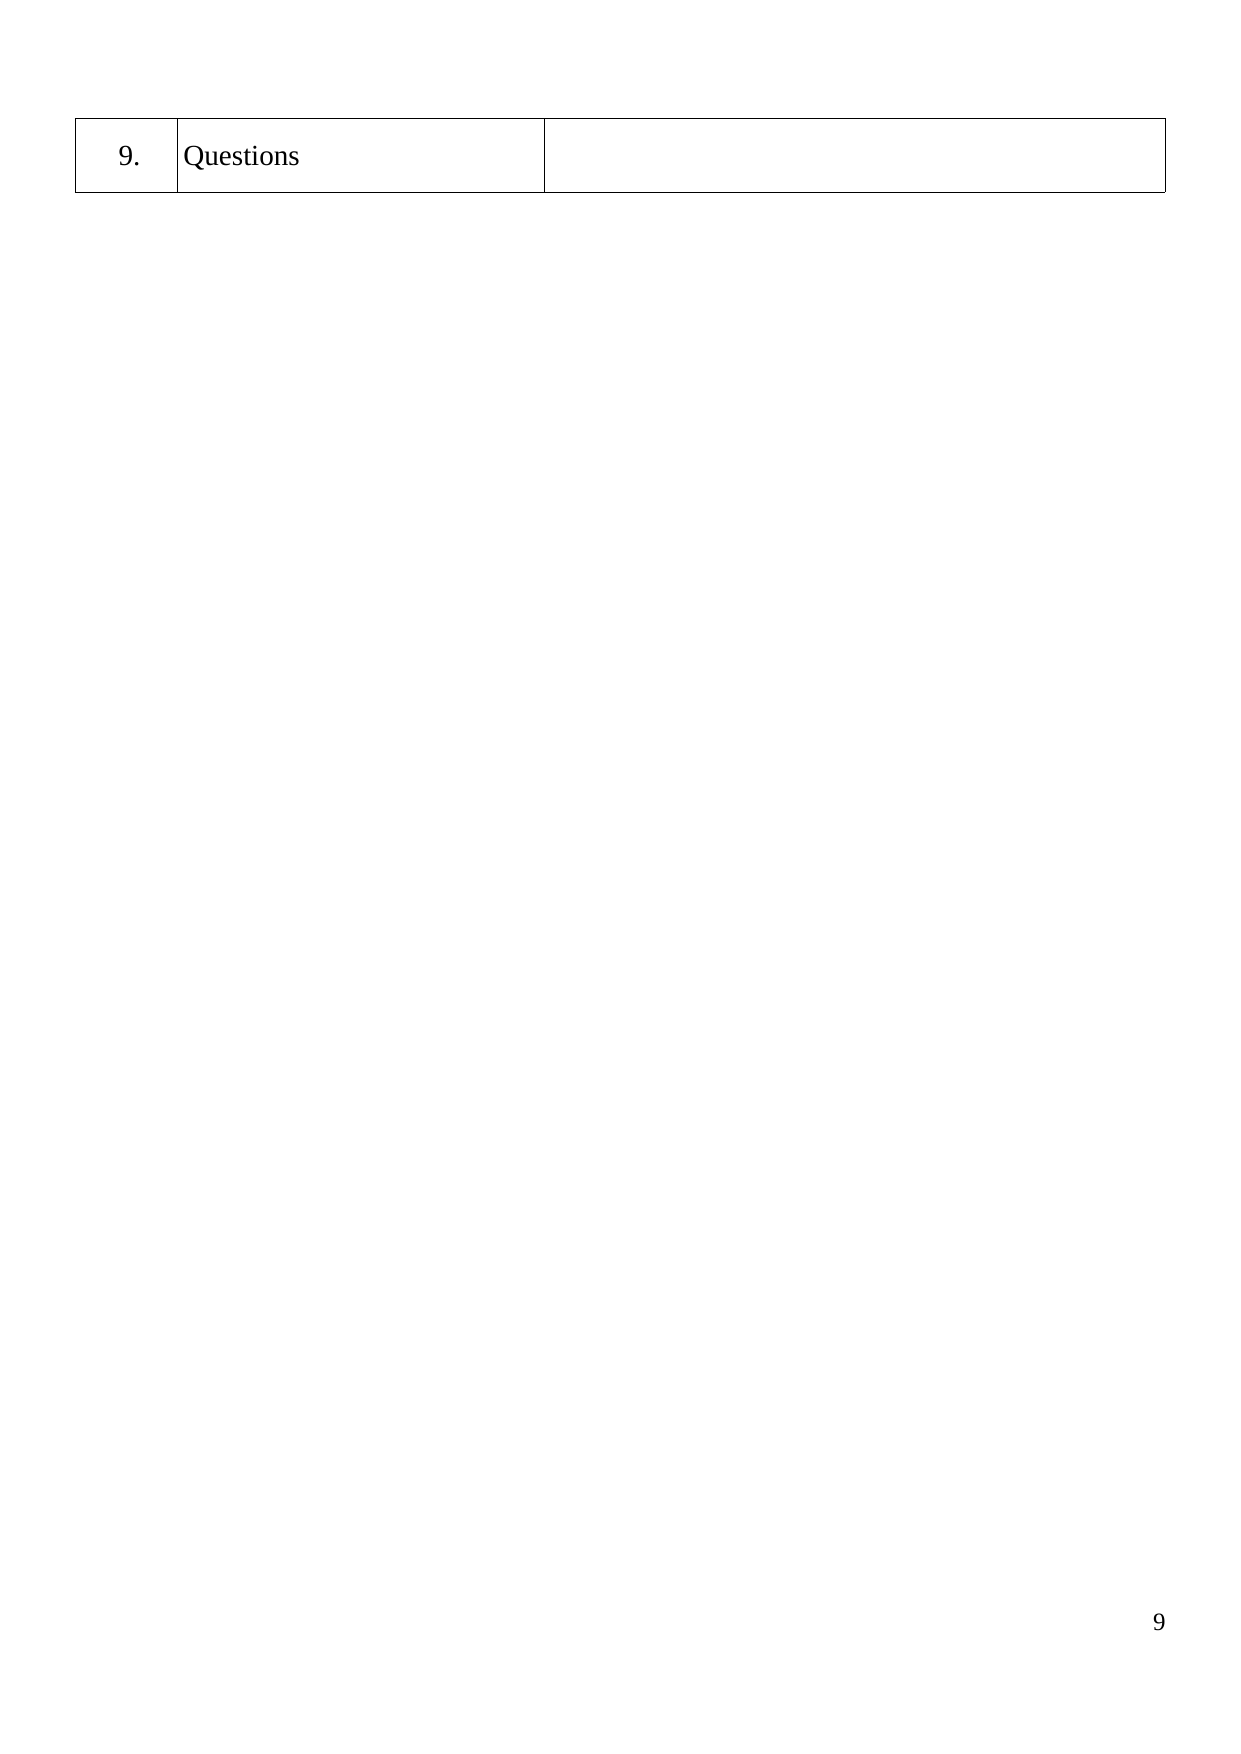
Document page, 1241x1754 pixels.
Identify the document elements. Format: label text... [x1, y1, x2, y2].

table_cell Questions [178, 119, 544, 192]
table_cell [545, 119, 1165, 192]
table_cell [76, 119, 177, 192]
